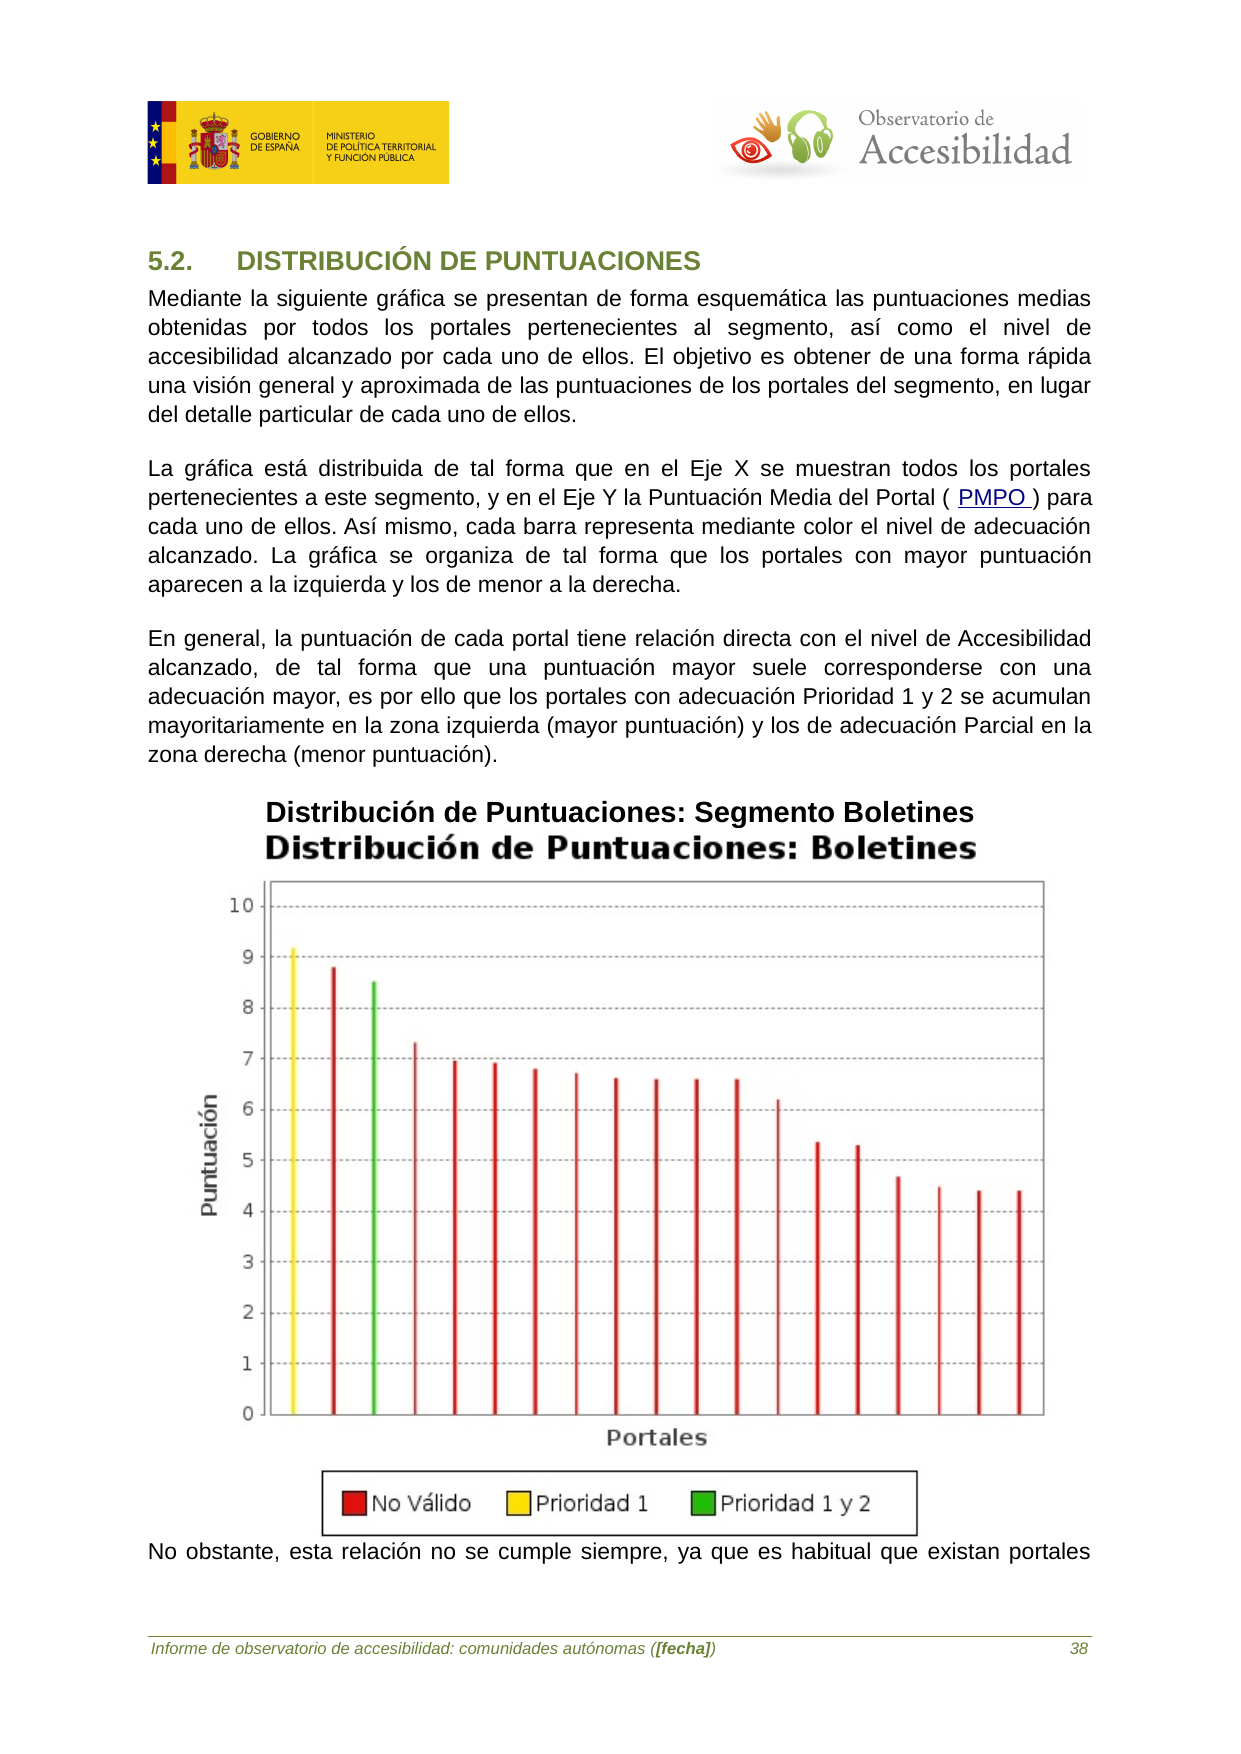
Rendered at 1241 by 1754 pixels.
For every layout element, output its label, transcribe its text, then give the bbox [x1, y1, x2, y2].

picture [710, 101, 1086, 184]
subtitle Distribución de puntuaciones [148, 245, 1092, 276]
picture [178, 828, 1062, 1538]
text En general, la puntuación de cada portal tiene relación directa con el nivel de Accesibilidad alcanzado, de tal forma que una puntuación mayor suele corresponderse con una adecuación mayor, es por ello que los portales con adecuación Prioridad 1 y 2 se acumulan mayoritariamente en la zona izquierda (mayor puntuación) y los de adecuación Parcial en la zona derecha (menor puntuación). [148, 625, 1092, 767]
text Distribución de Puntuaciones: Segmento Boletines [148, 795, 1092, 828]
text La gráfica está distribuida de tal forma que en el Eje X se muestran todos los portales pertenecientes a este segmento, y en el Eje Y la Puntuación Media del Portal ( PMPO ) para cada uno de ellos. Así mismo, cada barra representa mediante color el nivel de adecuación alcanzado. La gráfica se organiza de tal forma que los portales con mayor puntuación aparecen a la izquierda y los de menor a la derecha. [148, 455, 1092, 597]
picture [147, 101, 450, 184]
text No obstante, esta relación no se cumple siempre, ya que es habitual que existan portales [148, 1538, 1092, 1564]
text Mediante la siguiente gráfica se presentan de forma esquemática las puntuaciones medias obtenidas por todos los portales pertenecientes al segmento, así como el nivel de accesibilidad alcanzado por cada uno de ellos. El objetivo es obtener de una forma rápida una visión general y aproximada de las puntuaciones de los portales del segmento, en lugar del detalle particular de cada uno de ellos. [148, 285, 1092, 427]
